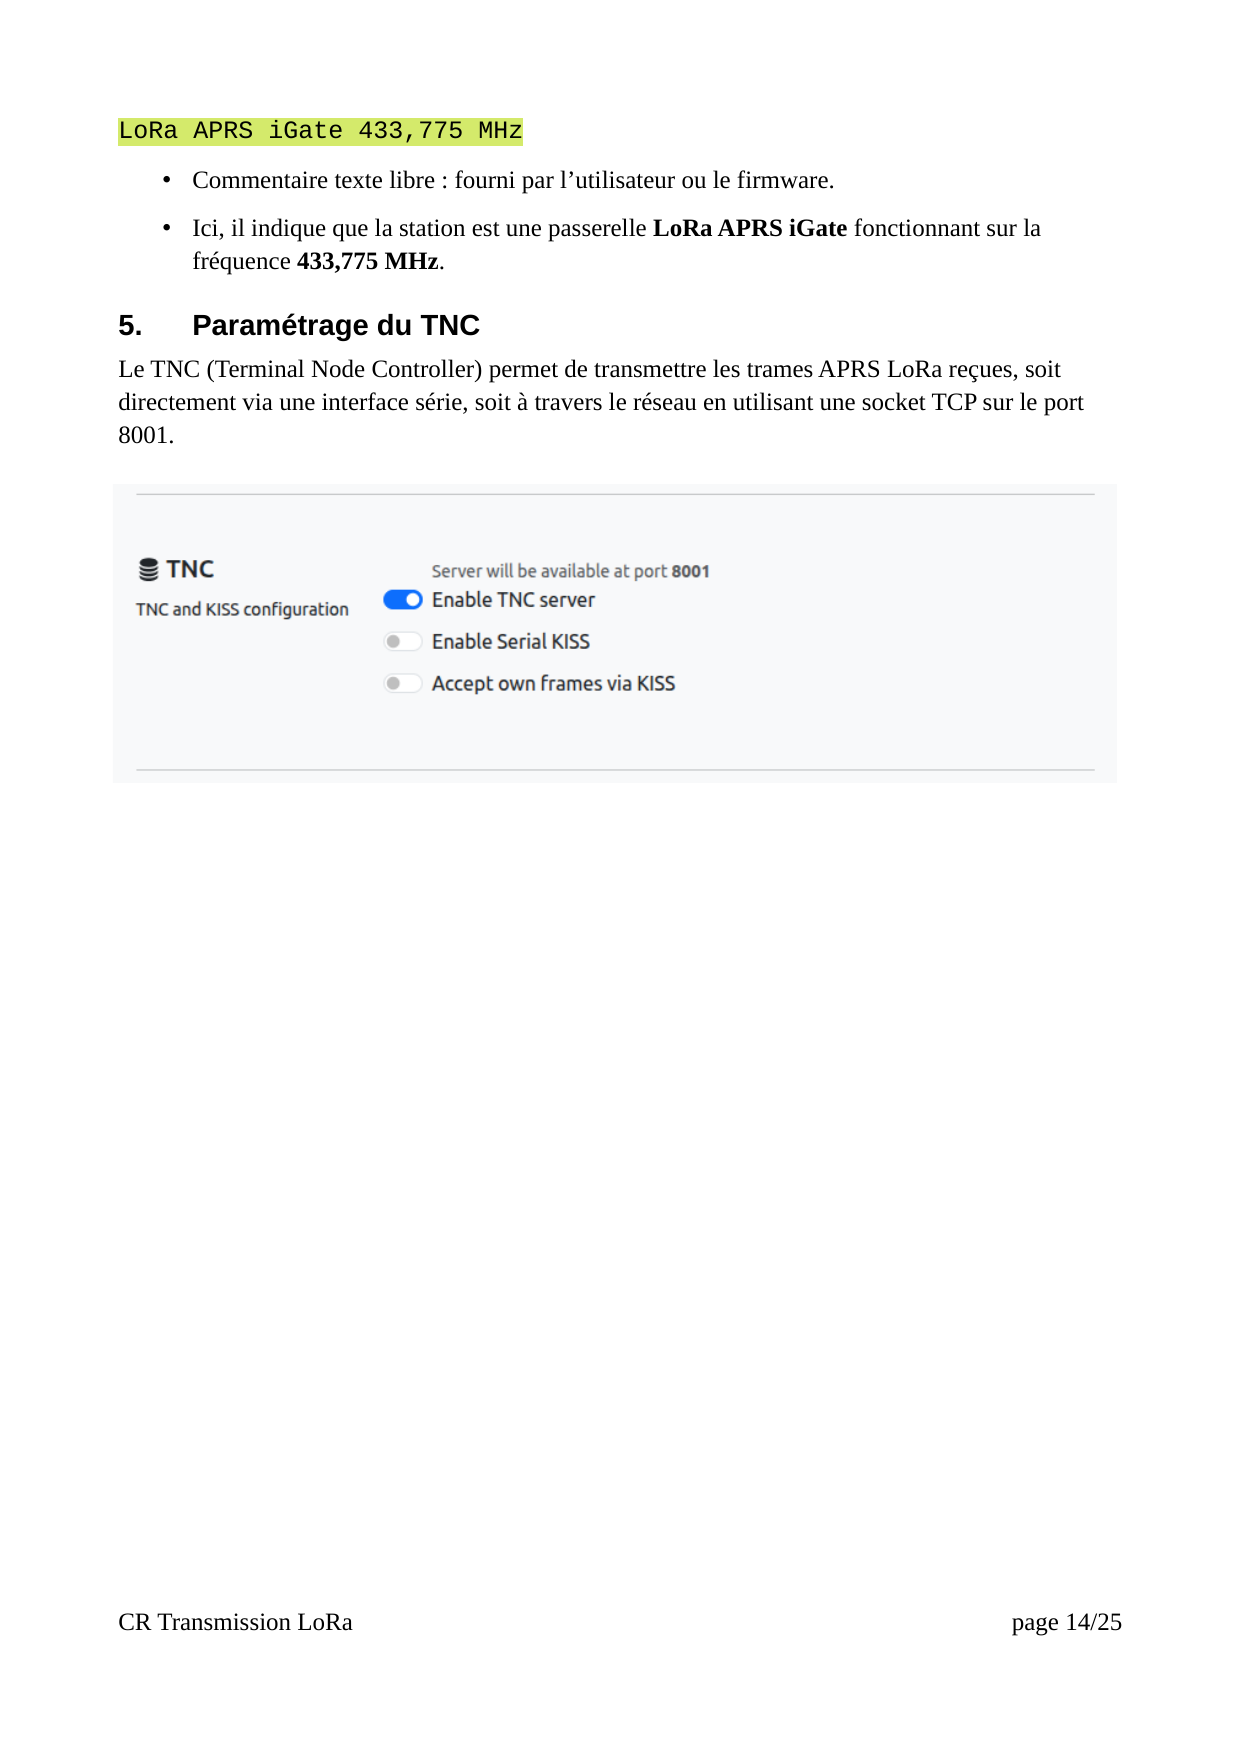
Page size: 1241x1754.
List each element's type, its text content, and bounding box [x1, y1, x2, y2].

list Ici, il indique que la station est une passerelle LoRa APRS iGate fonctionnant sur la fréquence 433,775 MHz. [162, 213, 1122, 274]
list Commentaire texte libre : fourni par l’utilisateur ou le firmware. [162, 165, 1122, 194]
text LoRa APRS iGate 433,775 MHz [118, 118, 1122, 146]
text Le TNC (Terminal Node Controller) permet de transmettre les trames APRS LoRa reçues, soit directement via une interface série, soit à travers le réseau en utilisant une socket TCP sur le port 8001. [118, 354, 1122, 449]
picture [112, 484, 1117, 783]
subtitle Paramétrage du TNC [118, 308, 1122, 342]
